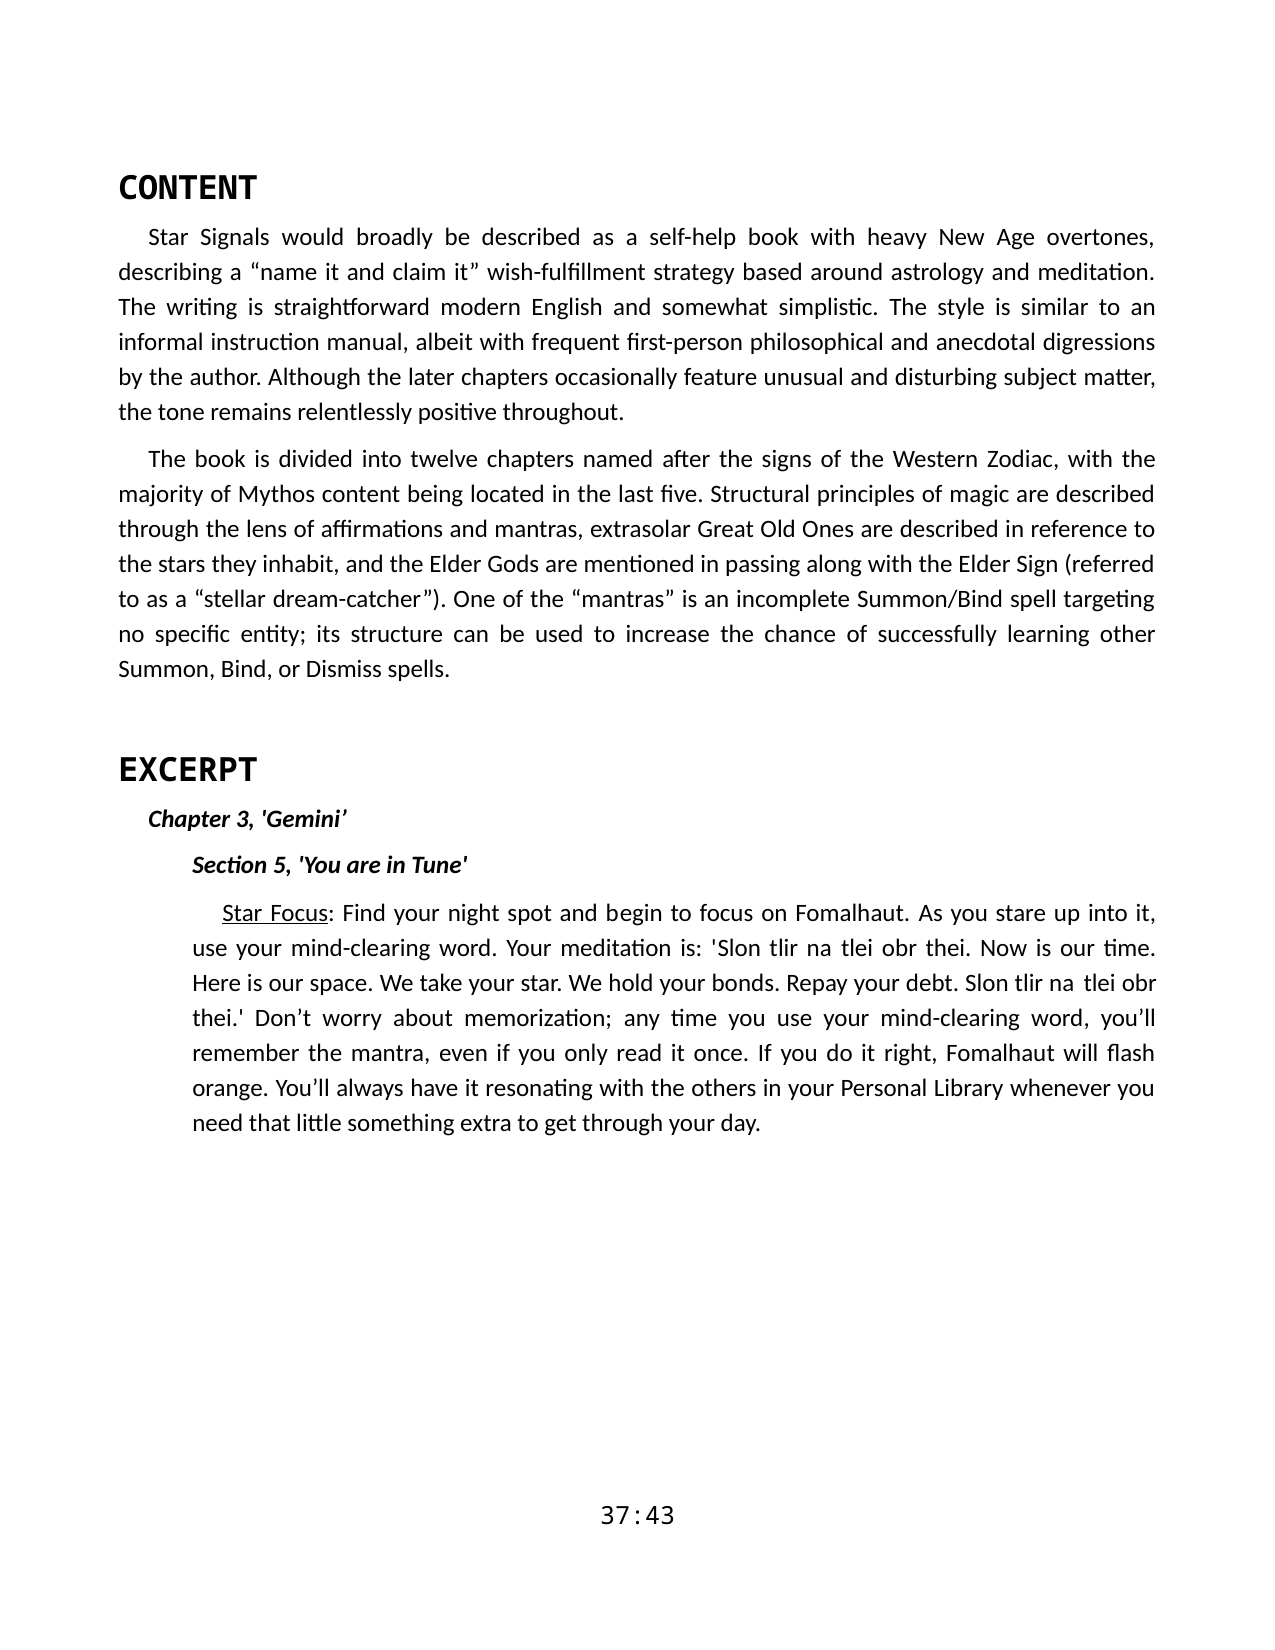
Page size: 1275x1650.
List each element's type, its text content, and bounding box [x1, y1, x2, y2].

text The book is divided into twelve chapters named after the signs of the Western Zodiac, with the majority of Mythos content being located in the last five. Structural principles of magic are described through the lens of affirmations and mantras, extrasolar Great Old Ones are described in reference to the stars they inhabit, and the Elder Gods are mentioned in passing along with the Elder Sign (referred to as a “stellar dream-catcher”). One of the “mantras” is an incomplete Summon/Bind spell targeting no specific entity; its structure can be used to increase the chance of successfully learning other Summon, Bind, or Dismiss spells. [118, 443, 1157, 683]
text Star Signals would broadly be described as a self-help book with heavy New Age overtones, describing a “name it and claim it” wish-fulfillment strategy based around astrology and meditation. The writing is straightforward modern English and somewhat simplistic. The style is similar to an informal instruction manual, albeit with frequent first-person philosophical and anecdotal digressions by the author. Although the later chapters occasionally feature unusual and disturbing subject matter, the tone remains relentlessly positive throughout. [118, 221, 1157, 426]
subtitle CONTENT [118, 164, 1157, 209]
text Star Focus: Find your night spot and begin to focus on Fomalhaut. As you stare up into it, use your mind-clearing word. Your meditation is: 'Slon tlir na tlei obr thei. Now is our time. Here is our space. We take your star. We hold your bonds. Repay your debt. Slon tlir na tlei obr thei.' Don’t worry about memorization; any time you use your mind-clearing word, you’ll remember the mantra, even if you only read it once. If you do it right, Fomalhaut will flash orange. You’ll always have it resonating with the others in your Personal Library whenever you need that little something extra to get through your day. [192, 897, 1157, 1137]
text Section 5, 'You are in Tune' [118, 850, 1157, 880]
subtitle EXCERPT [118, 745, 1157, 791]
text Chapter 3, 'Gemini’ [118, 803, 1157, 833]
